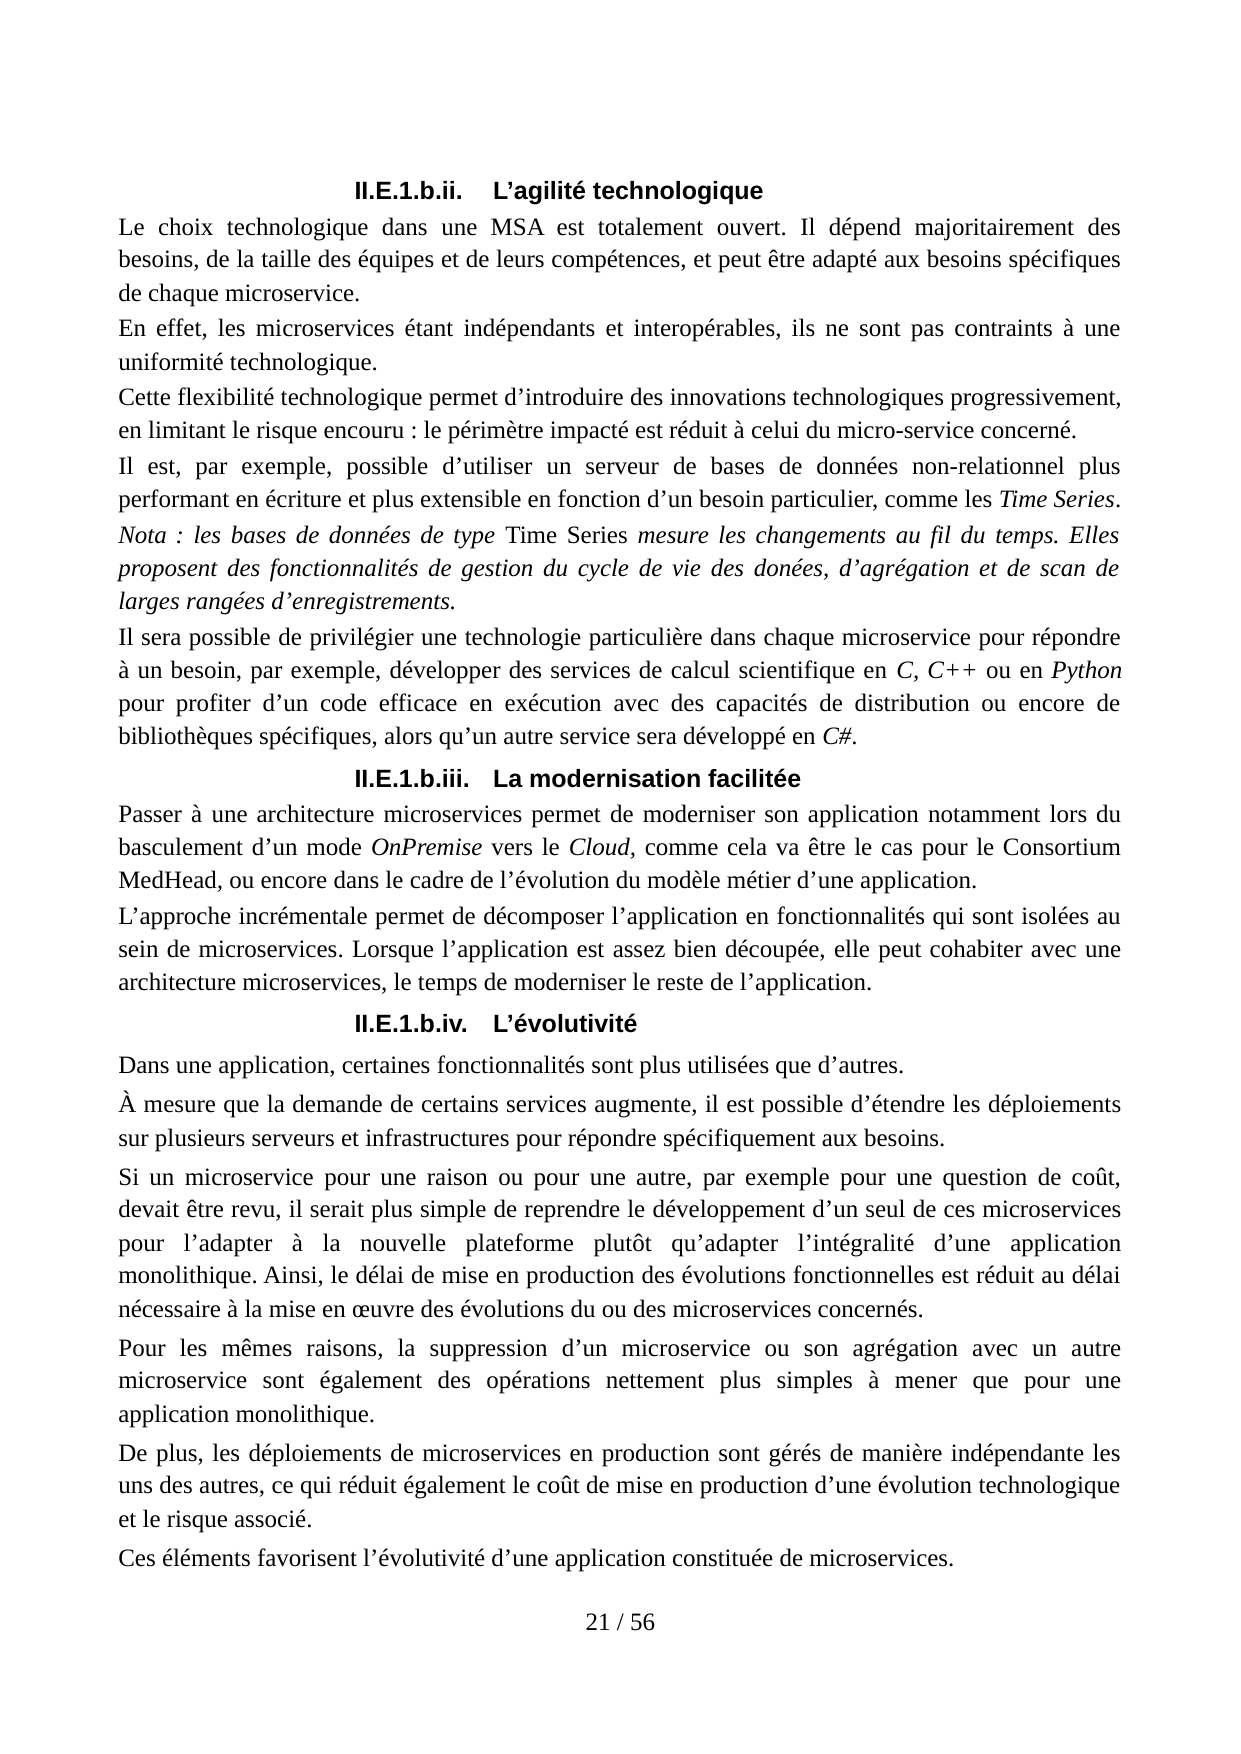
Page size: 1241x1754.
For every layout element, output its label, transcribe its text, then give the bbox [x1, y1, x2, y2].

subtitle La modernisation facilitée [118, 764, 1122, 793]
text À mesure que la demande de certains services augmente, il est possible d’étendre les déploiements sur plusieurs serveurs et infrastructures pour répondre spécifiquement aux besoins. [118, 1089, 1122, 1151]
text Le choix technologique dans une MSA est totalement ouvert. Il dépend majoritairement des besoins, de la taille des équipes et de leurs compétences, et peut être adapté aux besoins spécifiques de chaque microservice. [118, 212, 1122, 306]
text L’approche incrémentale permet de décomposer l’application en fonctionnalités qui sont isolées au sein de microservices. Lorsque l’application est assez bien découpée, elle peut cohabiter avec une architecture microservices, le temps de moderniser le reste de l’application. [118, 901, 1122, 996]
subtitle L’agilité technologique [118, 176, 1122, 205]
subtitle L’évolutivité [118, 1009, 1122, 1038]
text Il est, par exemple, possible d’utiliser un serveur de bases de données non-relationnel plus performant en écriture et plus extensible en fonction d’un besoin particulier, comme les Time Series. [118, 451, 1122, 513]
text Ces éléments favorisent l’évolutivité d’une application constituée de microservices. [118, 1543, 1122, 1571]
text En effet, les microservices étant indépendants et interopérables, ils ne sont pas contraints à une uniformité technologique. [118, 313, 1122, 375]
text Pour les mêmes raisons, la suppression d’un microservice ou son agrégation avec un autre microservice sont également des opérations nettement plus simples à mener que pour une application monolithique. [118, 1333, 1122, 1427]
text Dans une application, certaines fonctionnalités sont plus utilisées que d’autres. [118, 1051, 1122, 1079]
text Il sera possible de privilégier une technologie particulière dans chaque microservice pour répondre à un besoin, par exemple, développer des services de calcul scientifique en C, C++ ou en Python pour profiter d’un code efficace en exécution avec des capacités de distribution ou encore de bibliothèques spécifiques, alors qu’un autre service sera développé en C#. [118, 622, 1122, 750]
text Si un microservice pour une raison ou pour une autre, par exemple pour une question de coût, devait être revu, il serait plus simple de reprendre le développement d’un seul de ces microservices pour l’adapter à la nouvelle plateforme plutôt qu’adapter l’intégralité d’une application monolithique. Ainsi, le délai de mise en production des évolutions fonctionnelles est réduit au délai nécessaire à la mise en œuvre des évolutions du ou des microservices concernés. [118, 1162, 1122, 1322]
text Passer à une architecture microservices permet de moderniser son application notamment lors du basculement d’un mode OnPremise vers le Cloud, comme cela va être le cas pour le Consortium MedHead, ou encore dans le cadre de l’évolution du modèle métier d’une application. [118, 799, 1122, 894]
text Nota : les bases de données de type Time Series mesure les changements au fil du temps. Elles proposent des fonctionnalités de gestion du cycle de vie des donées, d’agrégation et de scan de larges rangées d’enregistrements. [118, 520, 1122, 615]
text Cette flexibilité technologique permet d’introduire des innovations technologiques progressivement, en limitant le risque encouru : le périmètre impacté est réduit à celui du micro-service concerné. [118, 382, 1122, 444]
text De plus, les déploiements de microservices en production sont gérés de manière indépendante les uns des autres, ce qui réduit également le coût de mise en production d’une évolution technologique et le risque associé. [118, 1438, 1122, 1532]
